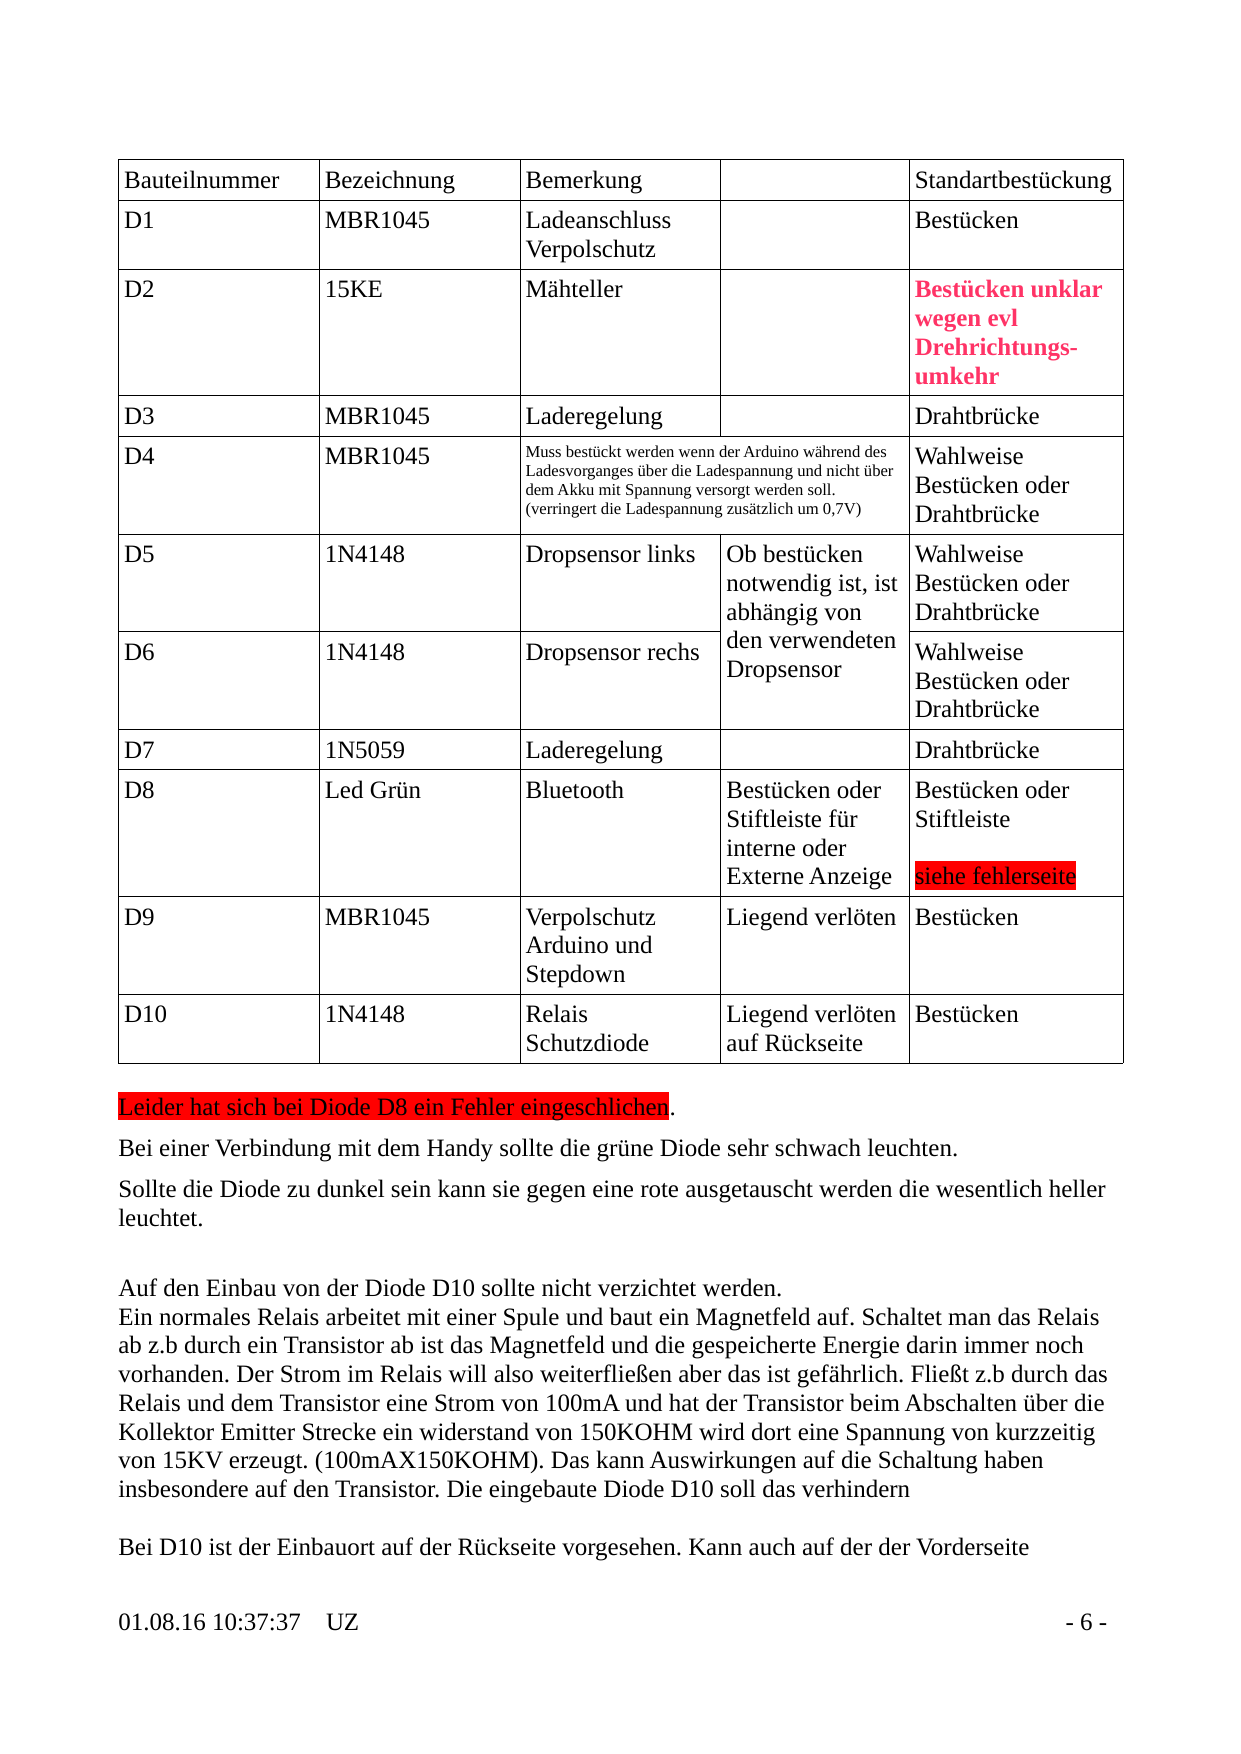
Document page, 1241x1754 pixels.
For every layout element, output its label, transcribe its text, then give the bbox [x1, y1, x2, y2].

text Ein normales Relais arbeitet mit einer Spule und baut ein Magnetfeld auf. Schaltet man das Relais ab z.b durch ein Transistor ab ist das Magnetfeld und die gespeicherte Energie darin immer noch vorhanden. Der Strom im Relais will also weiterfließen aber das ist gefährlich. Fließt z.b durch das Relais und dem Transistor eine Strom von 100mA und hat der Transistor beim Abschalten über die Kollektor Emitter Strecke ein widerstand von 150KOHM wird dort eine Spannung von kurzzeitig von 15KV erzeugt. (100mAX150KOHM). Das kann Auswirkungen auf die Schaltung haben insbesondere auf den Transistor. Die eingebaute Diode D10 soll das verhindern [118, 1302, 1122, 1503]
table_cell D2 [119, 270, 319, 395]
table_cell D3 [119, 396, 319, 436]
table_cell D8 [119, 770, 319, 896]
table_cell Bestücken [910, 995, 1123, 1063]
table_cell 1N4148 [320, 535, 520, 631]
table_cell Liegend verlöten auf Rückseite [721, 995, 909, 1063]
table_cell Led Grün [320, 770, 520, 896]
table_cell MBR1045 [320, 201, 520, 269]
table_cell 1N4148 [320, 995, 520, 1063]
table_cell MBR1045 [320, 437, 520, 533]
table_cell Wahlweise Bestücken oder Drahtbrücke [910, 632, 1123, 729]
table_cell Laderegelung [521, 396, 720, 436]
table_cell Ob bestücken notwendig ist, ist abhängig von den verwendeten Dropsensor [721, 535, 909, 729]
table_cell Bestücken oder Stiftleiste siehe fehlerseite [910, 770, 1123, 896]
table_cell D4 [119, 437, 319, 533]
table_cell [721, 270, 909, 395]
table_cell [721, 201, 909, 269]
table_cell 1N5059 [320, 730, 520, 769]
table_cell [721, 730, 909, 769]
table_cell D6 [119, 632, 319, 729]
table_cell Bestücken [910, 201, 1123, 269]
table_cell Bestücken unklar wegen evl Drehrichtungs-umkehr [910, 270, 1123, 395]
table_cell 1N4148 [320, 632, 520, 729]
table_cell D1 [119, 201, 319, 269]
table_cell [721, 396, 909, 436]
table_cell Liegend verlöten [721, 897, 909, 994]
table_cell Wahlweise Bestücken oder Drahtbrücke [910, 437, 1123, 533]
table_header Bemerkung [521, 160, 720, 200]
text Auf den Einbau von der Diode D10 sollte nicht verzichtet werden. [118, 1273, 1122, 1302]
text Bei D10 ist der Einbauort auf der Rückseite vorgesehen. Kann auch auf der der Vorderseite [118, 1532, 1122, 1560]
table_cell Drahtbrücke [910, 396, 1123, 436]
table_header Bauteilnummer [119, 160, 319, 200]
table_cell Dropsensor rechs [521, 632, 720, 729]
text Sollte die Diode zu dunkel sein kann sie gegen eine rote ausgetauscht werden die wesentlich heller leuchtet. [118, 1174, 1122, 1232]
table_cell Dropsensor links [521, 535, 720, 631]
table_header [721, 160, 909, 200]
table_cell MBR1045 [320, 897, 520, 994]
table_cell Mähteller [521, 270, 720, 395]
table_cell Drahtbrücke [910, 730, 1123, 769]
table_header Bezeichnung [320, 160, 520, 200]
table_cell Verpolschutz Arduino und Stepdown [521, 897, 720, 994]
table_cell D7 [119, 730, 319, 769]
table_cell D9 [119, 897, 319, 994]
table_cell Bestücken [910, 897, 1123, 994]
table_cell Laderegelung [521, 730, 720, 769]
table_header Standartbestückung [910, 160, 1123, 200]
table_cell D10 [119, 995, 319, 1063]
table_cell Ladeanschluss Verpolschutz [521, 201, 720, 269]
table_cell Relais Schutzdiode [521, 995, 720, 1063]
table_cell Bestücken oder Stiftleiste für interne oder Externe Anzeige [721, 770, 909, 896]
table_cell Bluetooth [521, 770, 720, 896]
table_cell D5 [119, 535, 319, 631]
text Leider hat sich bei Diode D8 ein Fehler eingeschlichen. [118, 1092, 1122, 1120]
table_cell Muss bestückt werden wenn der Arduino während des Ladesvorganges über die Ladespannung und nicht über dem Akku mit Spannung versorgt werden soll. (verringert die Ladespannung zusätzlich um 0,7V) [521, 437, 909, 533]
table_cell 15KE [320, 270, 520, 395]
table_cell MBR1045 [320, 396, 520, 436]
text Bei einer Verbindung mit dem Handy sollte die grüne Diode sehr schwach leuchten. [118, 1133, 1122, 1162]
table_cell Wahlweise Bestücken oder Drahtbrücke [910, 535, 1123, 631]
